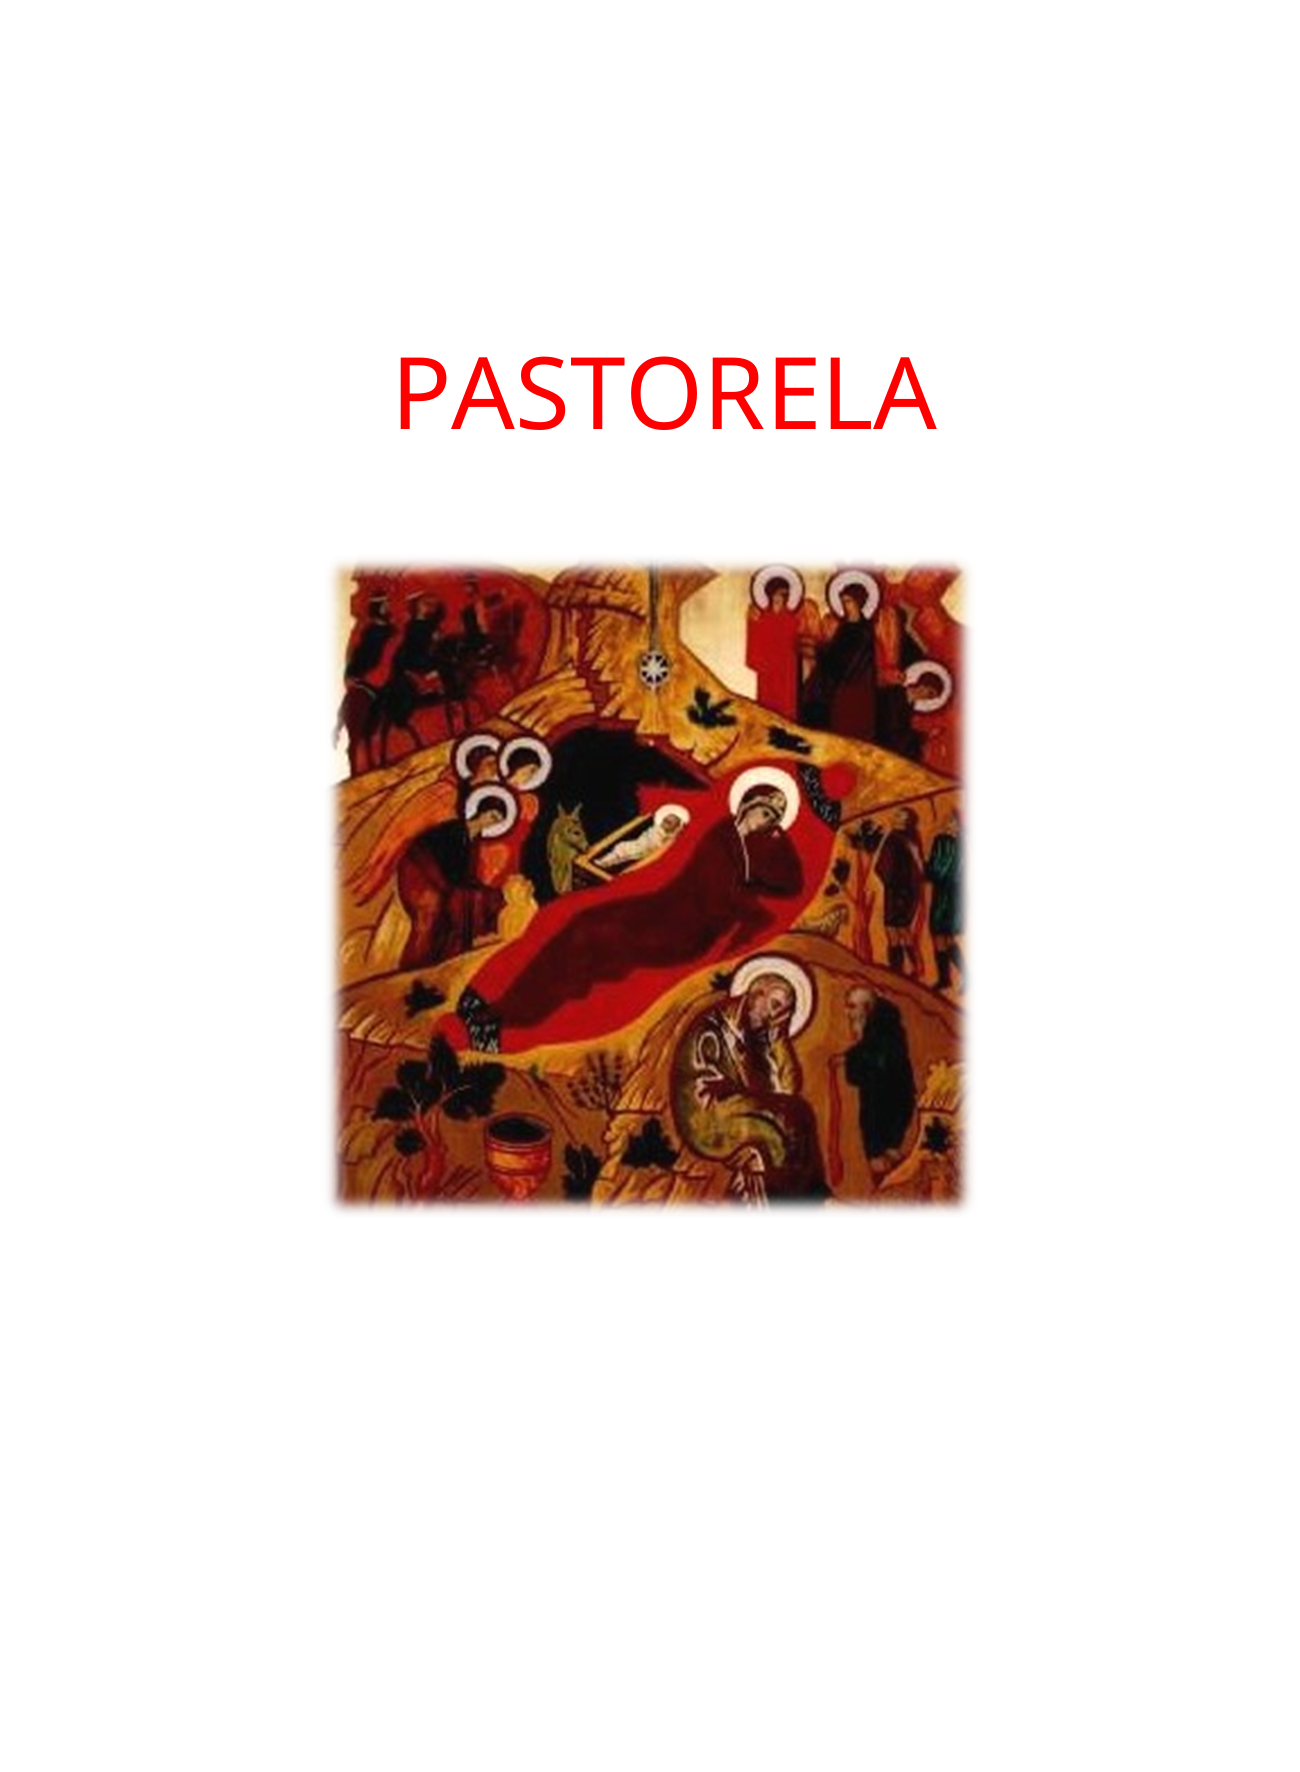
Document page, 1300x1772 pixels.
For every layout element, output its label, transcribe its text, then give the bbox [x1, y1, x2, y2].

text PASTORELA [104, 322, 1224, 458]
picture [321, 554, 978, 1218]
